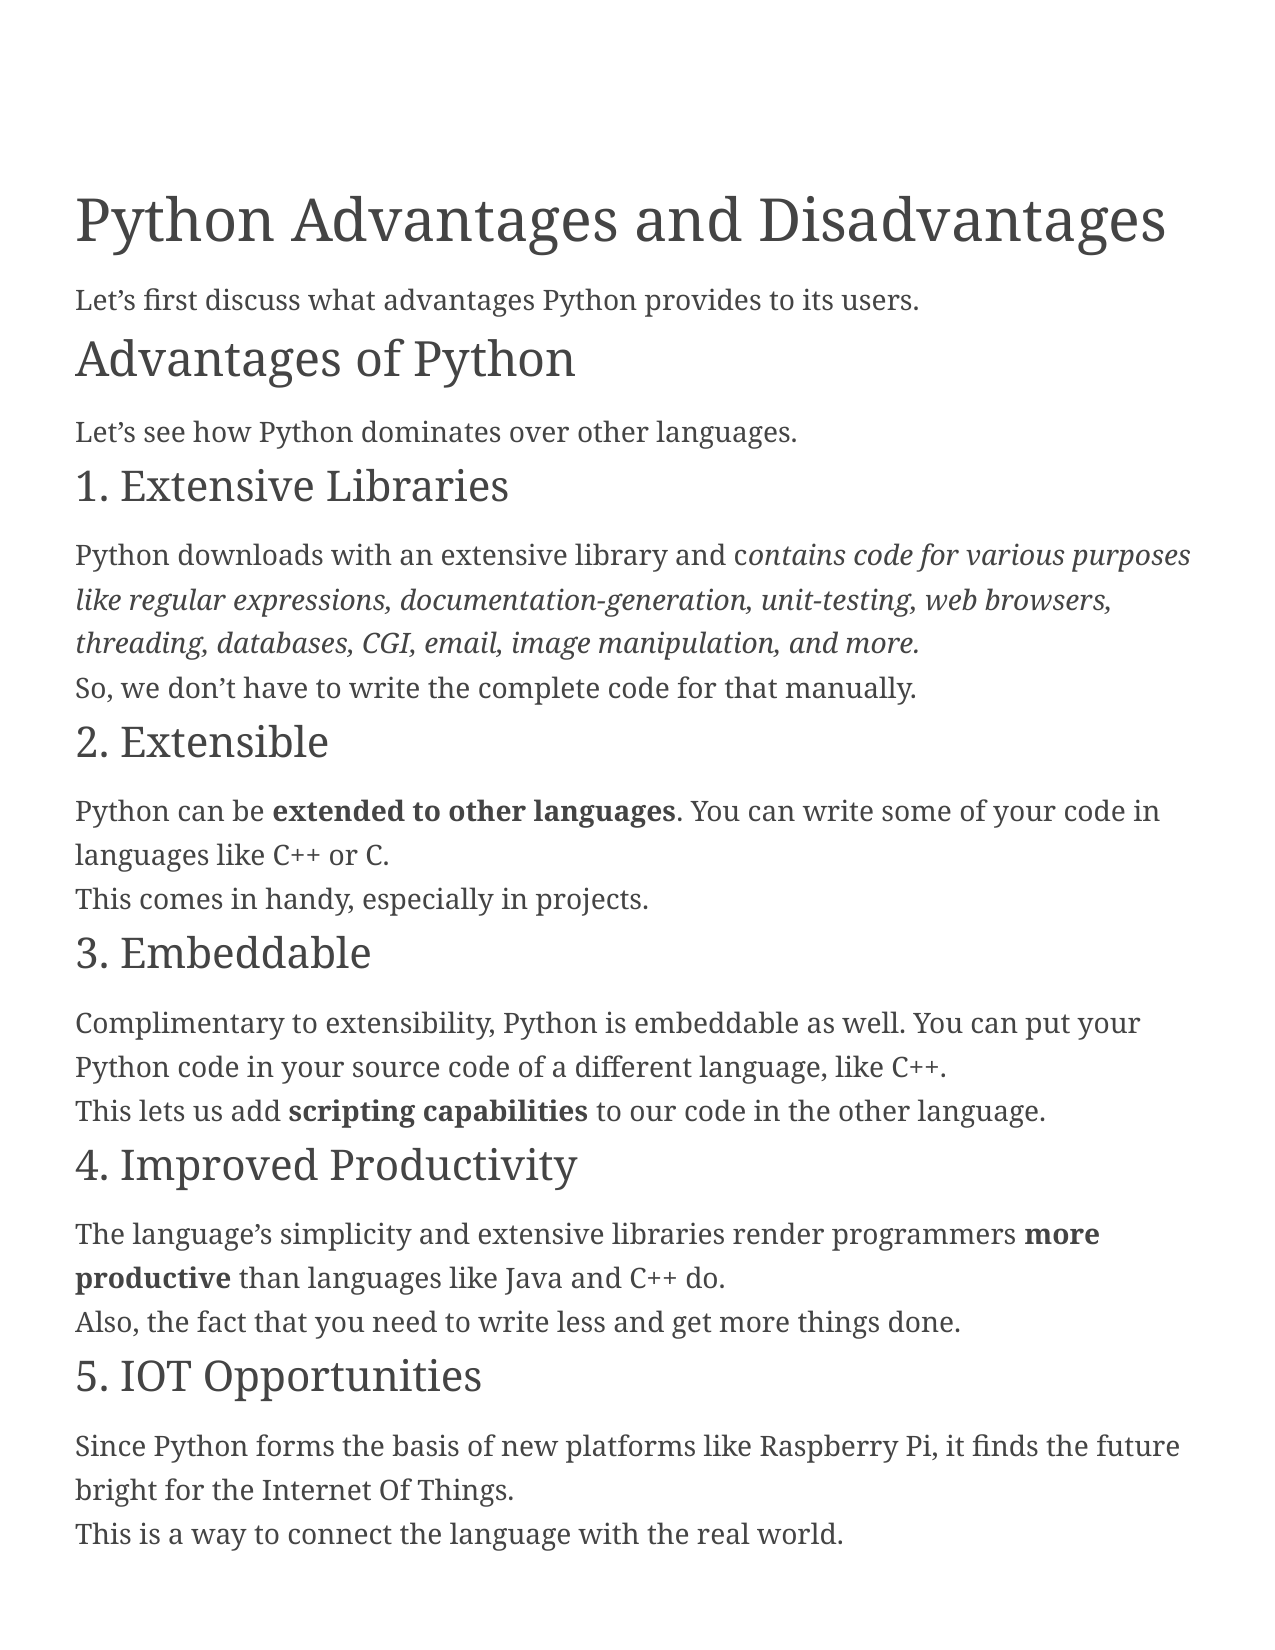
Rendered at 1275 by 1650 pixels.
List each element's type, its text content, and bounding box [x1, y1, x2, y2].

subtitle Advantages of Python [75, 324, 1200, 390]
subtitle 5. IOT Opportunities [75, 1347, 1200, 1404]
subtitle 2. Extensible [75, 712, 1200, 769]
text Since Python forms the basis of new platforms like Raspberry Pi, it finds the future bright for the Internet Of Things. [75, 1426, 1200, 1508]
text Python downloads with an extensive library and contains code for various purposes like regular expressions, documentation-generation, unit-testing, web browsers, threading, databases, CGI, email, image manipulation, and more. [75, 536, 1200, 662]
text The language’s simplicity and extensive libraries render programmers more productive than languages like Java and C++ do. [75, 1214, 1200, 1297]
text This is a way to connect the language with the real world. [75, 1514, 1200, 1552]
text This comes in handy, especially in projects. [75, 879, 1200, 918]
subtitle Python Advantages and Disadvantages [75, 178, 1200, 258]
text Also, the fact that you need to write less and get more things done. [75, 1303, 1200, 1341]
text Complimentary to extensibility, Python is embeddable as well. You can put your Python code in your source code of a different language, like C++. [75, 1003, 1200, 1085]
text Let’s see how Python dominates over other languages. [75, 412, 1200, 451]
subtitle 3. Embeddable [75, 923, 1200, 981]
subtitle 4. Improved Productivity [75, 1135, 1200, 1193]
text So, we don’t have to write the complete code for that manually. [75, 668, 1200, 706]
text This lets us add scripting capabilities to our code in the other language. [75, 1091, 1200, 1129]
subtitle 1. Extensive Libraries [75, 456, 1200, 514]
text Let’s first discuss what advantages Python provides to its users. [75, 280, 1200, 319]
text Python can be extended to other languages. You can write some of your code in languages like C++ or C. [75, 791, 1200, 874]
